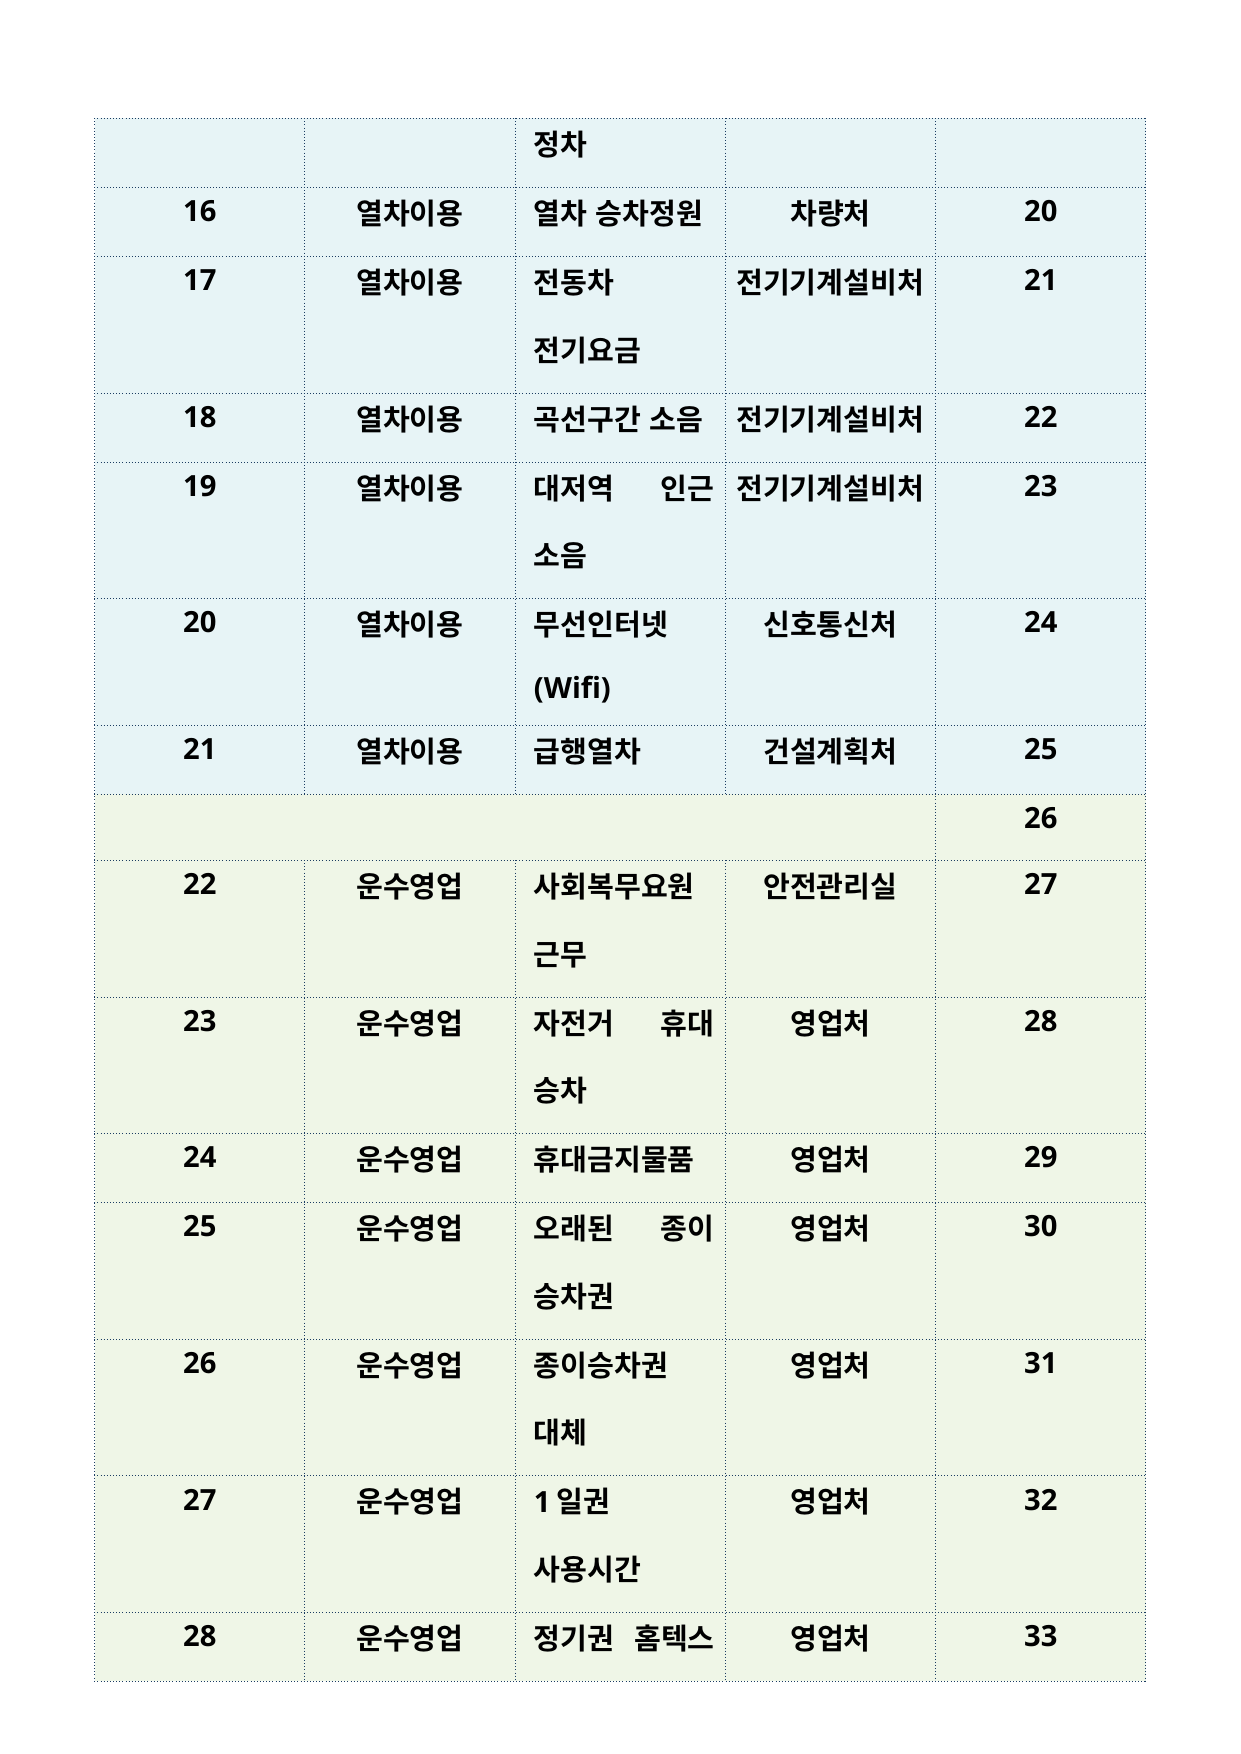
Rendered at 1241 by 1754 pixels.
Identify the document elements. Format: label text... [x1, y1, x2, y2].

table_cell 18 [95, 393, 305, 462]
table_cell 영업처 [725, 1202, 935, 1339]
table_cell 21 [935, 256, 1146, 393]
table_cell 30 [935, 1202, 1146, 1339]
table_cell 27 [935, 860, 1146, 997]
table_cell 영업처 [725, 1475, 935, 1612]
table_cell [305, 118, 515, 187]
table_cell 열차이용 [305, 598, 515, 725]
table_cell [95, 118, 305, 187]
table_cell 27 [95, 1475, 305, 1612]
table_cell 열차이용 [305, 393, 515, 462]
table_cell 차량처 [725, 187, 935, 256]
table_cell 열차이용 [305, 256, 515, 393]
table_cell 25 [935, 725, 1146, 794]
table_cell 23 [935, 462, 1146, 598]
table_cell 영업처 [725, 1339, 935, 1475]
table_cell 영업처 [725, 1612, 935, 1681]
table_cell 26 [935, 794, 1146, 860]
table_cell 정차 [515, 118, 725, 187]
table_cell 20 [935, 187, 1146, 256]
table_cell 21 [95, 725, 305, 794]
table_cell 자전거 휴대 승차 [515, 997, 725, 1133]
table_cell 22 [935, 393, 1146, 462]
table_cell 25 [95, 1202, 305, 1339]
table_cell 급행열차 [515, 725, 725, 794]
table_cell 열차이용 [305, 187, 515, 256]
table_cell 17 [95, 256, 305, 393]
table_cell 29 [935, 1133, 1146, 1202]
table_cell 대저역 인근 소음 [515, 462, 725, 598]
table_cell 28 [95, 1612, 305, 1681]
table_cell 22 [95, 860, 305, 997]
table_cell [725, 118, 935, 187]
table_cell [935, 118, 1146, 187]
table_cell 20 [95, 598, 305, 725]
table_cell 1일권 사용시간 [515, 1475, 725, 1612]
table_cell 열차 승차정원 [515, 187, 725, 256]
table_cell 전동차 전기요금 [515, 256, 725, 393]
table_cell 32 [935, 1475, 1146, 1612]
table_cell 사회복무요원 근무 [515, 860, 725, 997]
table_cell 오래된 종이 승차권 [515, 1202, 725, 1339]
table_cell 영업처 [725, 1133, 935, 1202]
table_cell 열차이용 [305, 462, 515, 598]
table_cell 운수영업 [305, 1612, 515, 1681]
table_cell 무선인터넷(Wifi) [515, 598, 725, 725]
table_cell 19 [95, 462, 305, 598]
table_cell 운수영업 [305, 997, 515, 1133]
table_cell 운수영업 [305, 1133, 515, 1202]
table_cell 전기기계설비처 [725, 256, 935, 393]
table_cell 26 [95, 1339, 305, 1475]
table_cell 건설계획처 [725, 725, 935, 794]
table_cell 종이승차권 대체 [515, 1339, 725, 1475]
table_cell 운수영업 [305, 1339, 515, 1475]
table_cell 영업처 [725, 997, 935, 1133]
table_cell 신호통신처 [725, 598, 935, 725]
table_cell 24 [935, 598, 1146, 725]
table_cell 열차이용 [305, 725, 515, 794]
table_cell 31 [935, 1339, 1146, 1475]
table_cell 곡선구간 소음 [515, 393, 725, 462]
table_cell 16 [95, 187, 305, 256]
table_cell 24 [95, 1133, 305, 1202]
table_cell 23 [95, 997, 305, 1133]
table_cell 운수영업 [305, 1202, 515, 1339]
table_cell [95, 794, 935, 860]
table_cell 28 [935, 997, 1146, 1133]
table_cell 운수영업 [305, 860, 515, 997]
table_cell 33 [935, 1612, 1146, 1681]
table_cell 휴대금지물품 [515, 1133, 725, 1202]
table_cell 정기권 홈텍스 [515, 1612, 725, 1681]
table_cell 운수영업 [305, 1475, 515, 1612]
table_cell 안전관리실 [725, 860, 935, 997]
table_cell 전기기계설비처 [725, 462, 935, 598]
table_cell 전기기계설비처 [725, 393, 935, 462]
